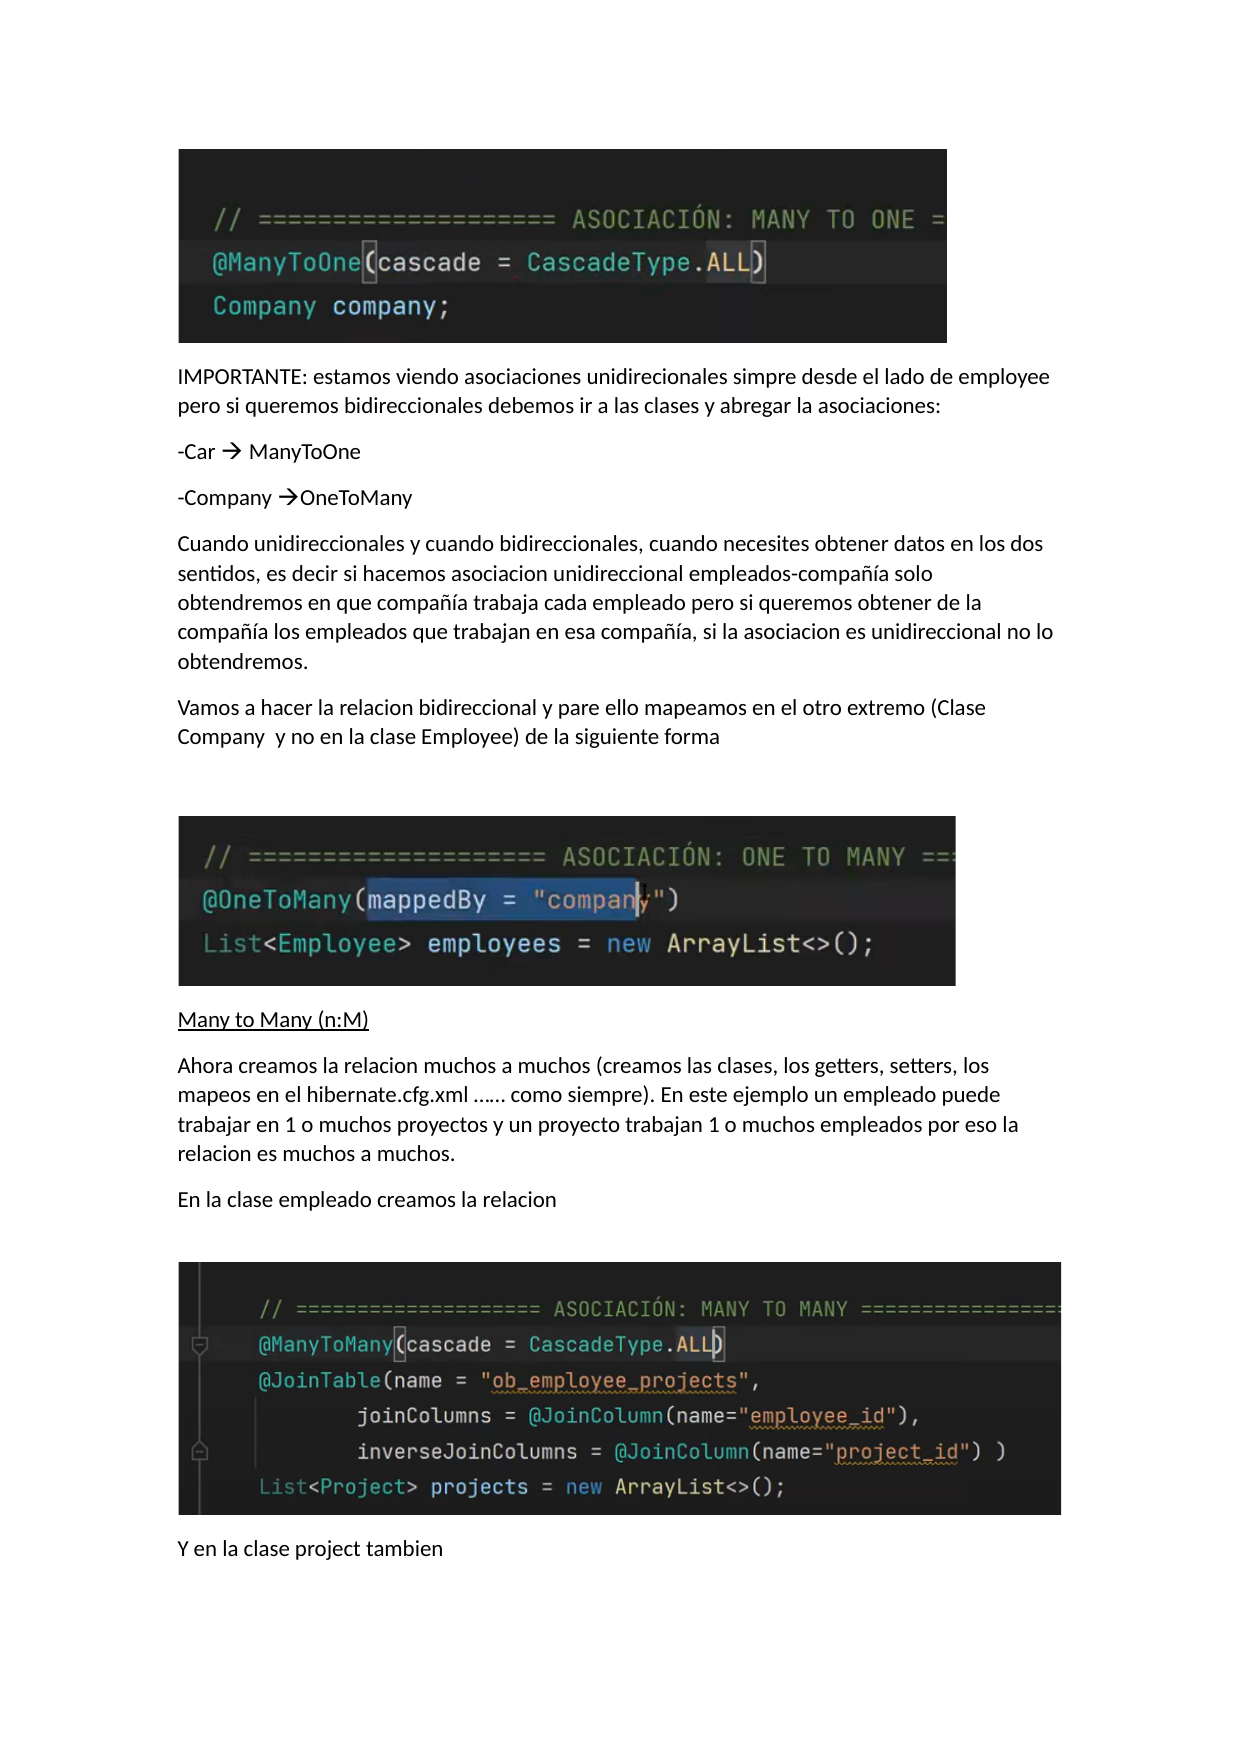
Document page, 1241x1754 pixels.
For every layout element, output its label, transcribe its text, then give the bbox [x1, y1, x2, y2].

text Y en la clase project tambien [177, 1534, 1063, 1562]
text -Car  ManyToOne [177, 437, 1063, 465]
picture [178, 816, 956, 986]
text -Company OneToMany [177, 483, 1063, 511]
text En la clase empleado creamos la relacion [177, 1185, 1063, 1213]
text IMPORTANTE: estamos viendo asociaciones unidirecionales simpre desde el lado de employee pero si queremos bidireccionales debemos ir a las clases y abregar la asociaciones: [177, 362, 1063, 419]
picture [178, 1262, 1062, 1515]
text Cuando unidireccionales y cuando bidireccionales, cuando necesites obtener datos en los dos sentidos, es decir si hacemos asociacion unidireccional empleados-compañía solo obtendremos en que compañía trabaja cada empleado pero si queremos obtener de la compañía los empleados que trabajan en esa compañía, si la asociacion es unidireccional no lo obtendremos. [177, 529, 1063, 675]
picture [178, 149, 947, 343]
text Many to Many (n:M) [177, 1005, 1063, 1033]
text Vamos a hacer la relacion bidireccional y pare ello mapeamos en el otro extremo (Clase Company y no en la clase Employee) de la siguiente forma [177, 693, 1063, 750]
text Ahora creamos la relacion muchos a muchos (creamos las clases, los getters, setters, los mapeos en el hibernate.cfg.xml …… como siempre). En este ejemplo un empleado puede trabajar en 1 o muchos proyectos y un proyecto trabajan 1 o muchos empleados por eso la relacion es muchos a muchos. [177, 1051, 1063, 1167]
